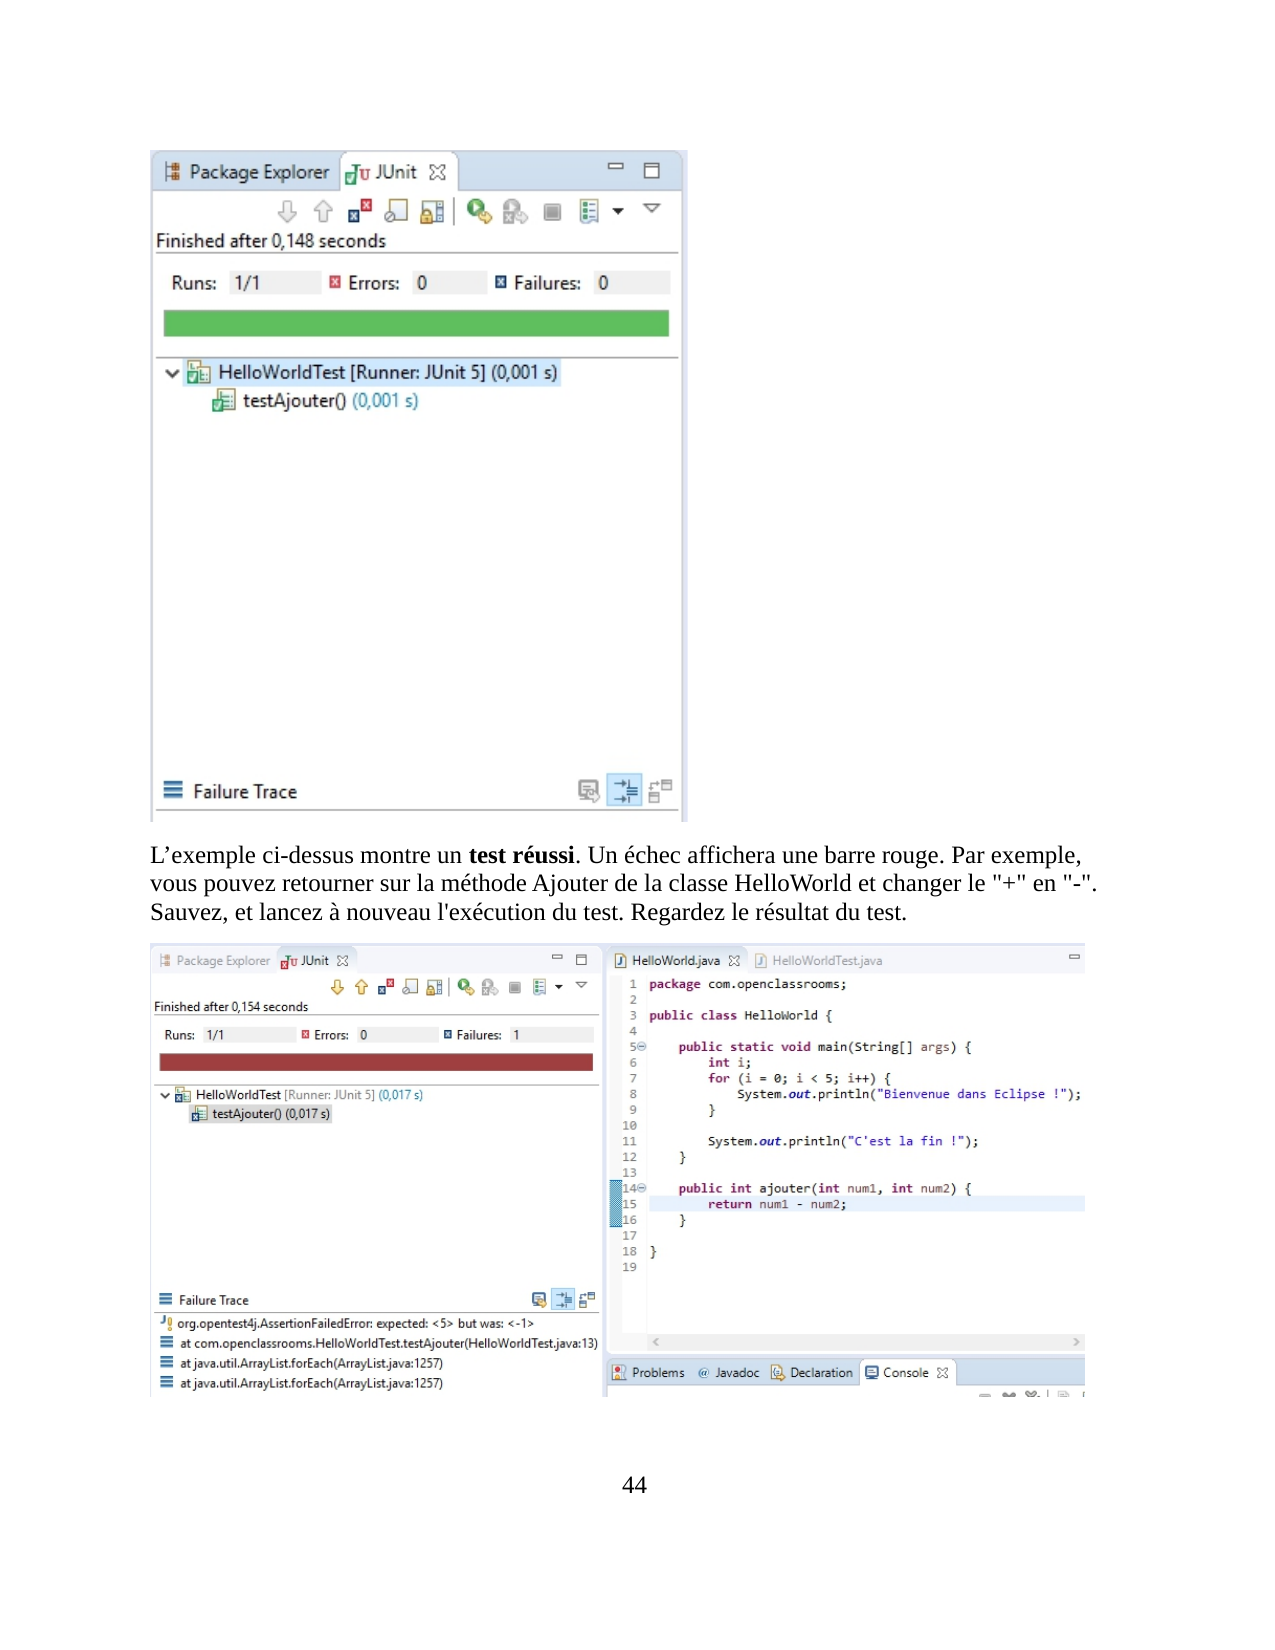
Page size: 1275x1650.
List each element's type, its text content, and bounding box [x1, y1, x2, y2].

text L’exemple ci-dessus montre un test réussi. Un échec affichera une barre rouge. Par exemple, vous pouvez retourner sur la méthode Ajouter de la classe HelloWorld et changer le "+" en "-". Sauvez, et lancez à nouveau l'exécution du test. Regardez le résultat du test. [150, 840, 1125, 926]
picture [150, 943, 1085, 1397]
picture [150, 150, 688, 822]
